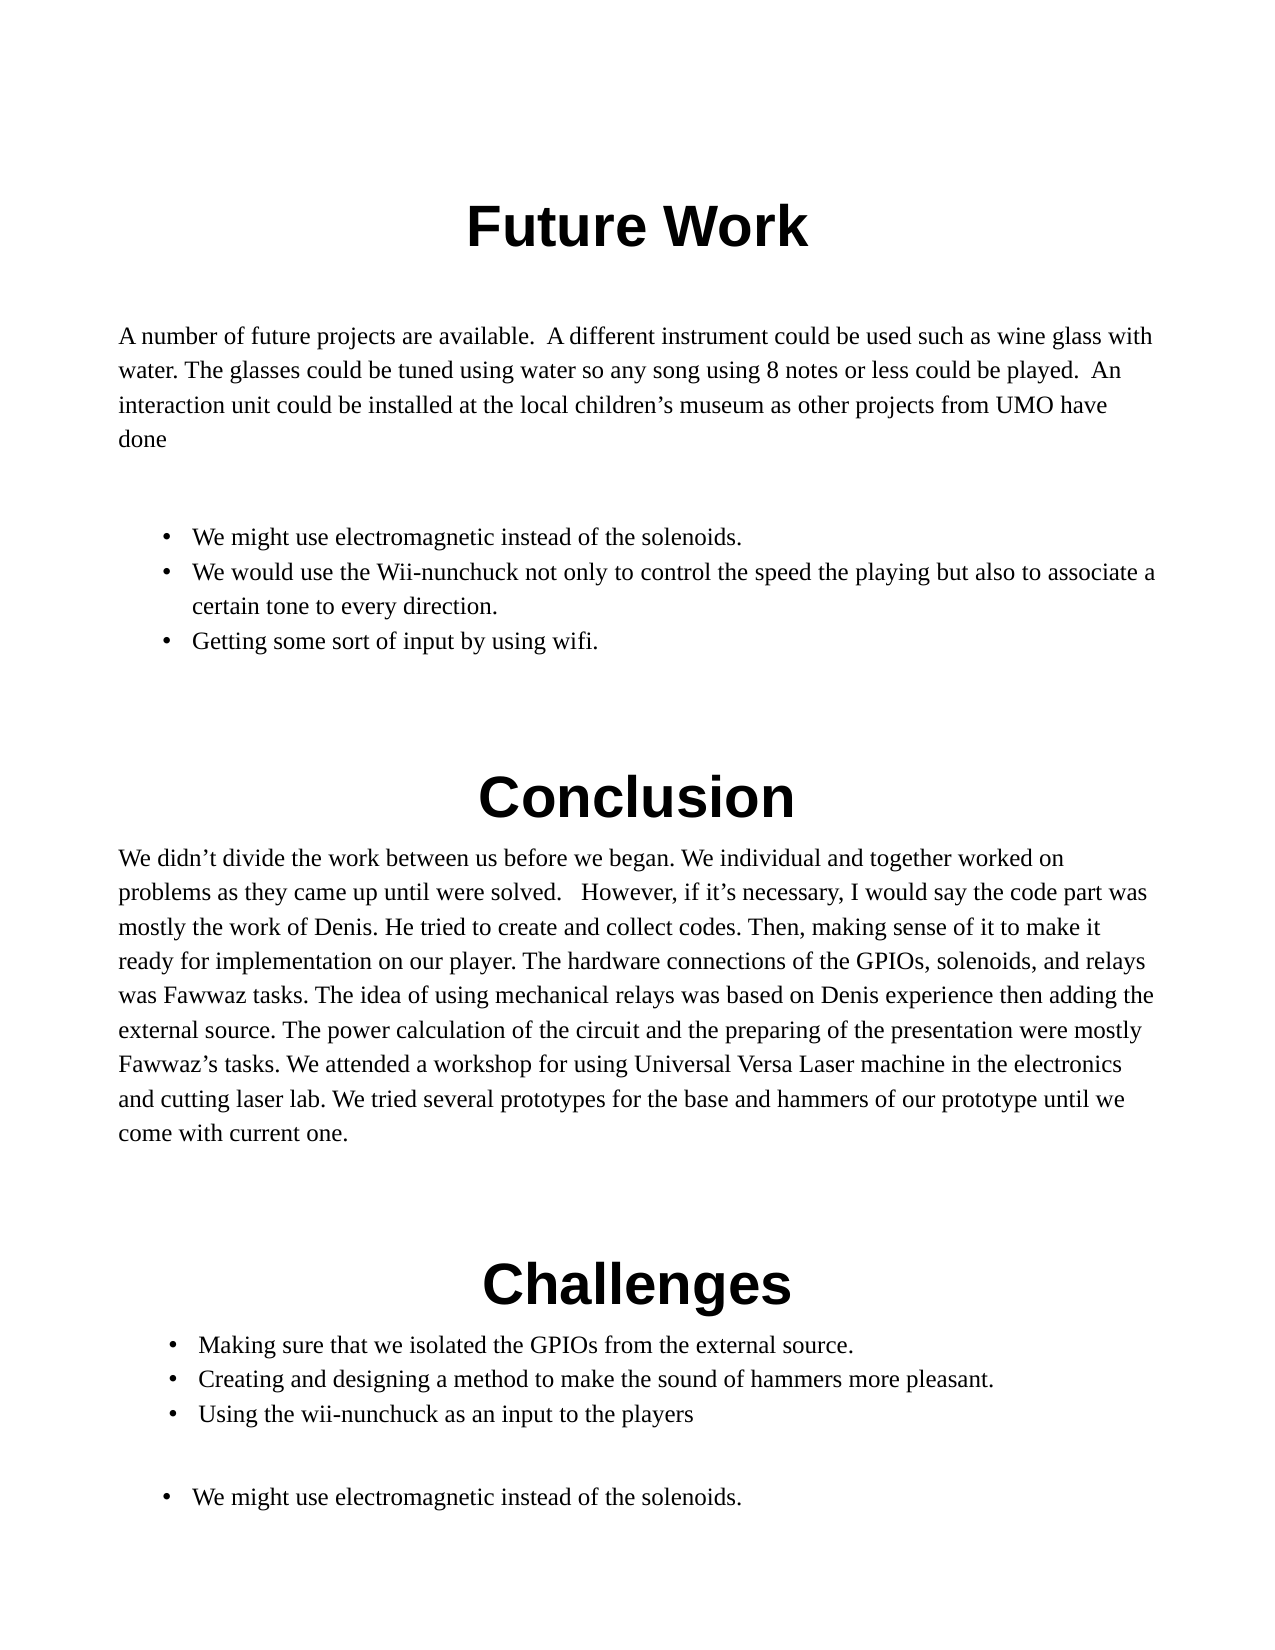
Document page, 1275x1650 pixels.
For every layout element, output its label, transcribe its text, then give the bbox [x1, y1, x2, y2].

list Using the wii-nunchuck as an input to the players [168, 1399, 1157, 1427]
list Making sure that we isolated the GPIOs from the external source. [168, 1330, 1157, 1358]
title Conclusion [118, 763, 1157, 830]
title Challenges [118, 1250, 1157, 1317]
text A number of future projects are available. A different instrument could be used such as wine glass with water. The glasses could be tuned using water so any song using 8 notes or less could be played. An interaction unit could be installed at the local children’s museum as other projects from UMO have done [118, 321, 1157, 453]
title Future Work [118, 192, 1157, 259]
list We would use the Wii-nunchuck not only to control the speed the playing but also to associate a certain tone to every direction. [162, 557, 1157, 620]
list We might use electromagnetic instead of the solenoids. [162, 522, 1157, 551]
list We might use electromagnetic instead of the solenoids. [162, 1482, 1157, 1511]
list Getting some sort of input by using wifi. [162, 626, 1157, 654]
list Creating and designing a method to make the sound of hammers more pleasant. [168, 1364, 1157, 1393]
text We didn’t divide the work between us before we began. We individual and together worked on problems as they came up until were solved. However, if it’s necessary, I would say the code part was mostly the work of Denis. He tried to create and collect codes. Then, making sense of it to make it ready for implementation on our player. The hardware connections of the GPIOs, solenoids, and relays was Fawwaz tasks. The idea of using mechanical relays was based on Denis experience then adding the external source. The power calculation of the circuit and the preparing of the presentation were mostly Fawwaz’s tasks. We attended a workshop for using Universal Versa Laser machine in the electronics and cutting laser lab. We tried several prototypes for the base and hammers of our prototype until we come with current one. [118, 843, 1157, 1147]
